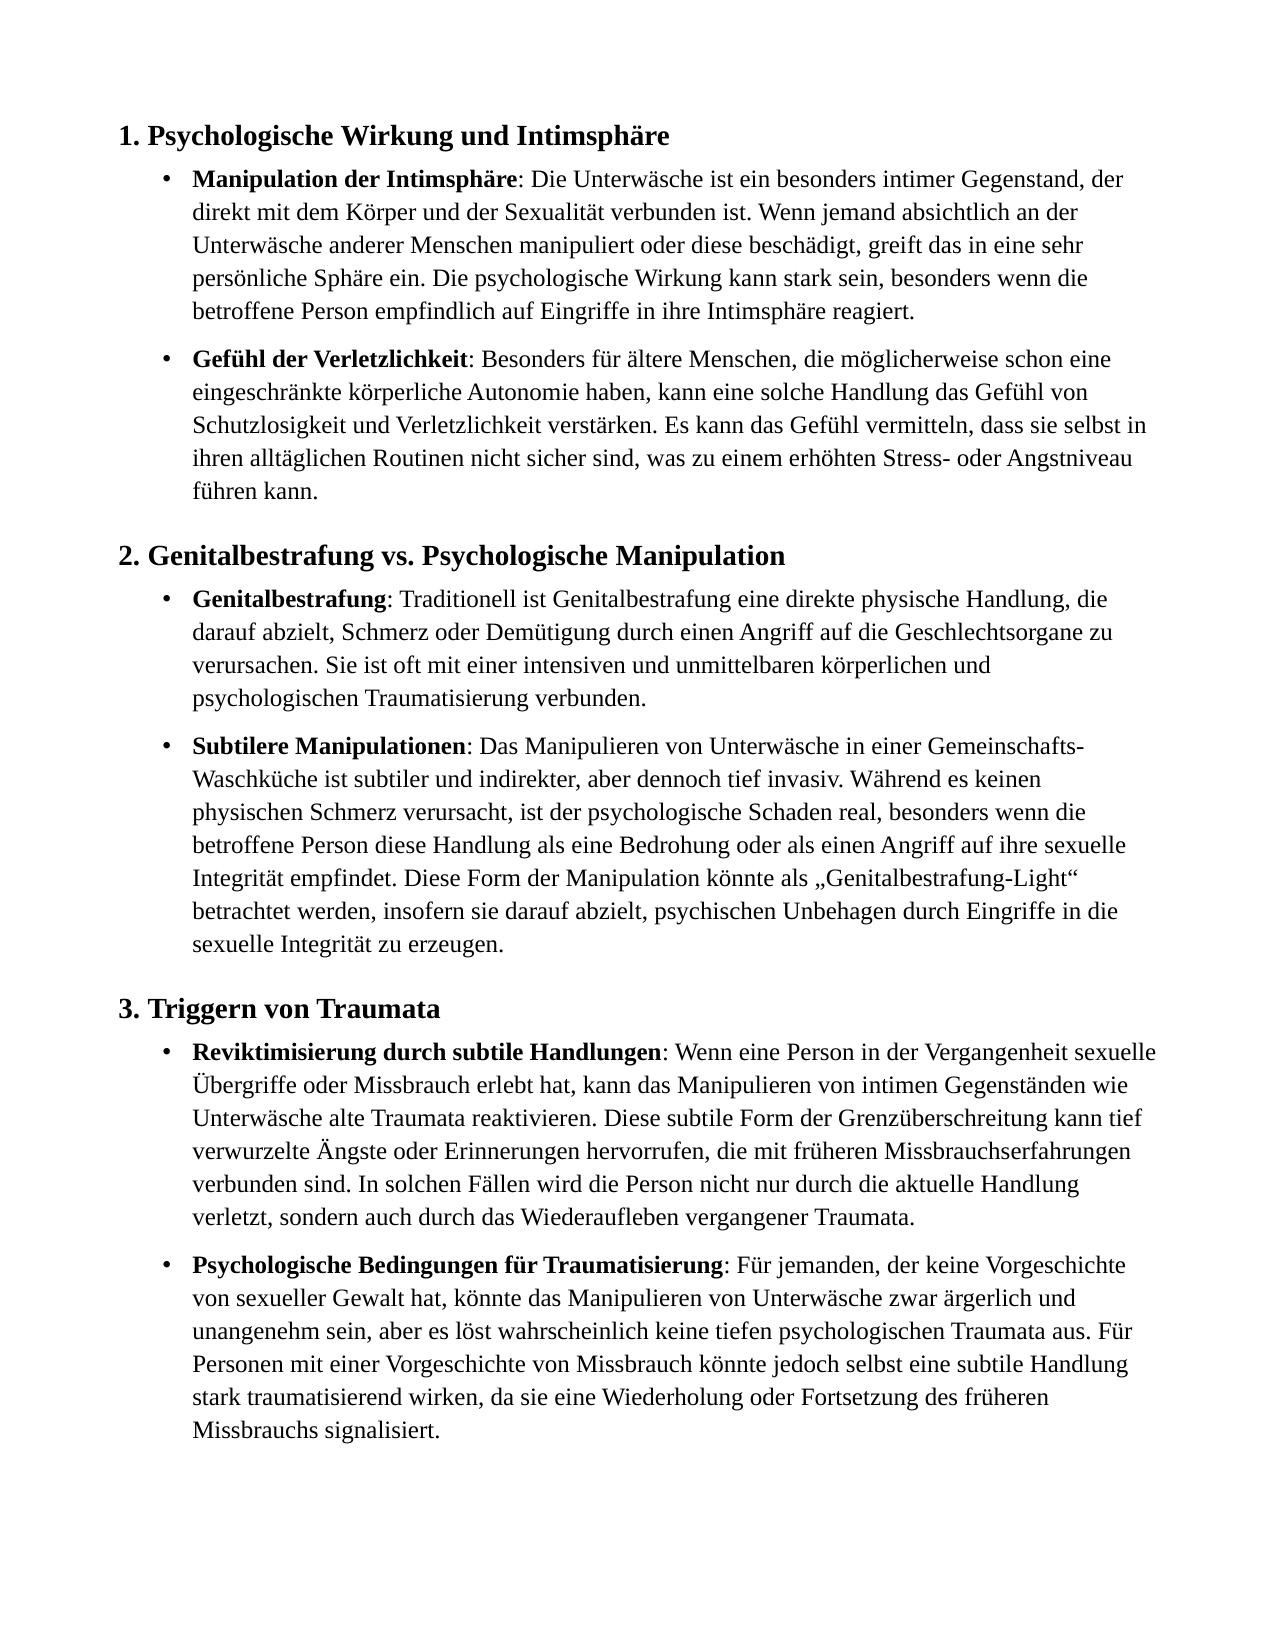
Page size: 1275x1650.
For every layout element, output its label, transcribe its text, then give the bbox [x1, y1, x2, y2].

list Subtilere Manipulationen: Das Manipulieren von Unterwäsche in einer Gemeinschafts-Waschküche ist subtiler und indirekter, aber dennoch tief invasiv. Während es keinen physischen Schmerz verursacht, ist der psychologische Schaden real, besonders wenn die betroffene Person diese Handlung als eine Bedrohung oder als einen Angriff auf ihre sexuelle Integrität empfindet. Diese Form der Manipulation könnte als „Genitalbestrafung-Light“ betrachtet werden, insofern sie darauf abzielt, psychischen Unbehagen durch Eingriffe in die sexuelle Integrität zu erzeugen. [162, 731, 1157, 958]
list Manipulation der Intimsphäre: Die Unterwäsche ist ein besonders intimer Gegenstand, der direkt mit dem Körper und der Sexualität verbunden ist. Wenn jemand absichtlich an der Unterwäsche anderer Menschen manipuliert oder diese beschädigt, greift das in eine sehr persönliche Sphäre ein. Die psychologische Wirkung kann stark sein, besonders wenn die betroffene Person empfindlich auf Eingriffe in ihre Intimsphäre reagiert. [162, 164, 1157, 325]
list Psychologische Bedingungen für Traumatisierung: Für jemanden, der keine Vorgeschichte von sexueller Gewalt hat, könnte das Manipulieren von Unterwäsche zwar ärgerlich und unangenehm sein, aber es löst wahrscheinlich keine tiefen psychologischen Traumata aus. Für Personen mit einer Vorgeschichte von Missbrauch könnte jedoch selbst eine subtile Handlung stark traumatisierend wirken, da sie eine Wiederholung oder Fortsetzung des früheren Missbrauchs signalisiert. [162, 1250, 1157, 1444]
subtitle 2. Genitalbestrafung vs. Psychologische Manipulation [118, 538, 1157, 572]
subtitle 3. Triggern von Traumata [118, 991, 1157, 1025]
list Genitalbestrafung: Traditionell ist Genitalbestrafung eine direkte physische Handlung, die darauf abzielt, Schmerz oder Demütigung durch einen Angriff auf die Geschlechtsorgane zu verursachen. Sie ist oft mit einer intensiven und unmittelbaren körperlichen und psychologischen Traumatisierung verbunden. [162, 584, 1157, 712]
list Gefühl der Verletzlichkeit: Besonders für ältere Menschen, die möglicherweise schon eine eingeschränkte körperliche Autonomie haben, kann eine solche Handlung das Gefühl von Schutzlosigkeit und Verletzlichkeit verstärken. Es kann das Gefühl vermitteln, dass sie selbst in ihren alltäglichen Routinen nicht sicher sind, was zu einem erhöhten Stress- oder Angstniveau führen kann. [162, 344, 1157, 505]
subtitle 1. Psychologische Wirkung und Intimsphäre [118, 118, 1157, 152]
list Reviktimisierung durch subtile Handlungen: Wenn eine Person in der Vergangenheit sexuelle Übergriffe oder Missbrauch erlebt hat, kann das Manipulieren von intimen Gegenständen wie Unterwäsche alte Traumata reaktivieren. Diese subtile Form der Grenzüberschreitung kann tief verwurzelte Ängste oder Erinnerungen hervorrufen, die mit früheren Missbrauchserfahrungen verbunden sind. In solchen Fällen wird die Person nicht nur durch die aktuelle Handlung verletzt, sondern auch durch das Wiederaufleben vergangener Traumata. [162, 1037, 1157, 1231]
